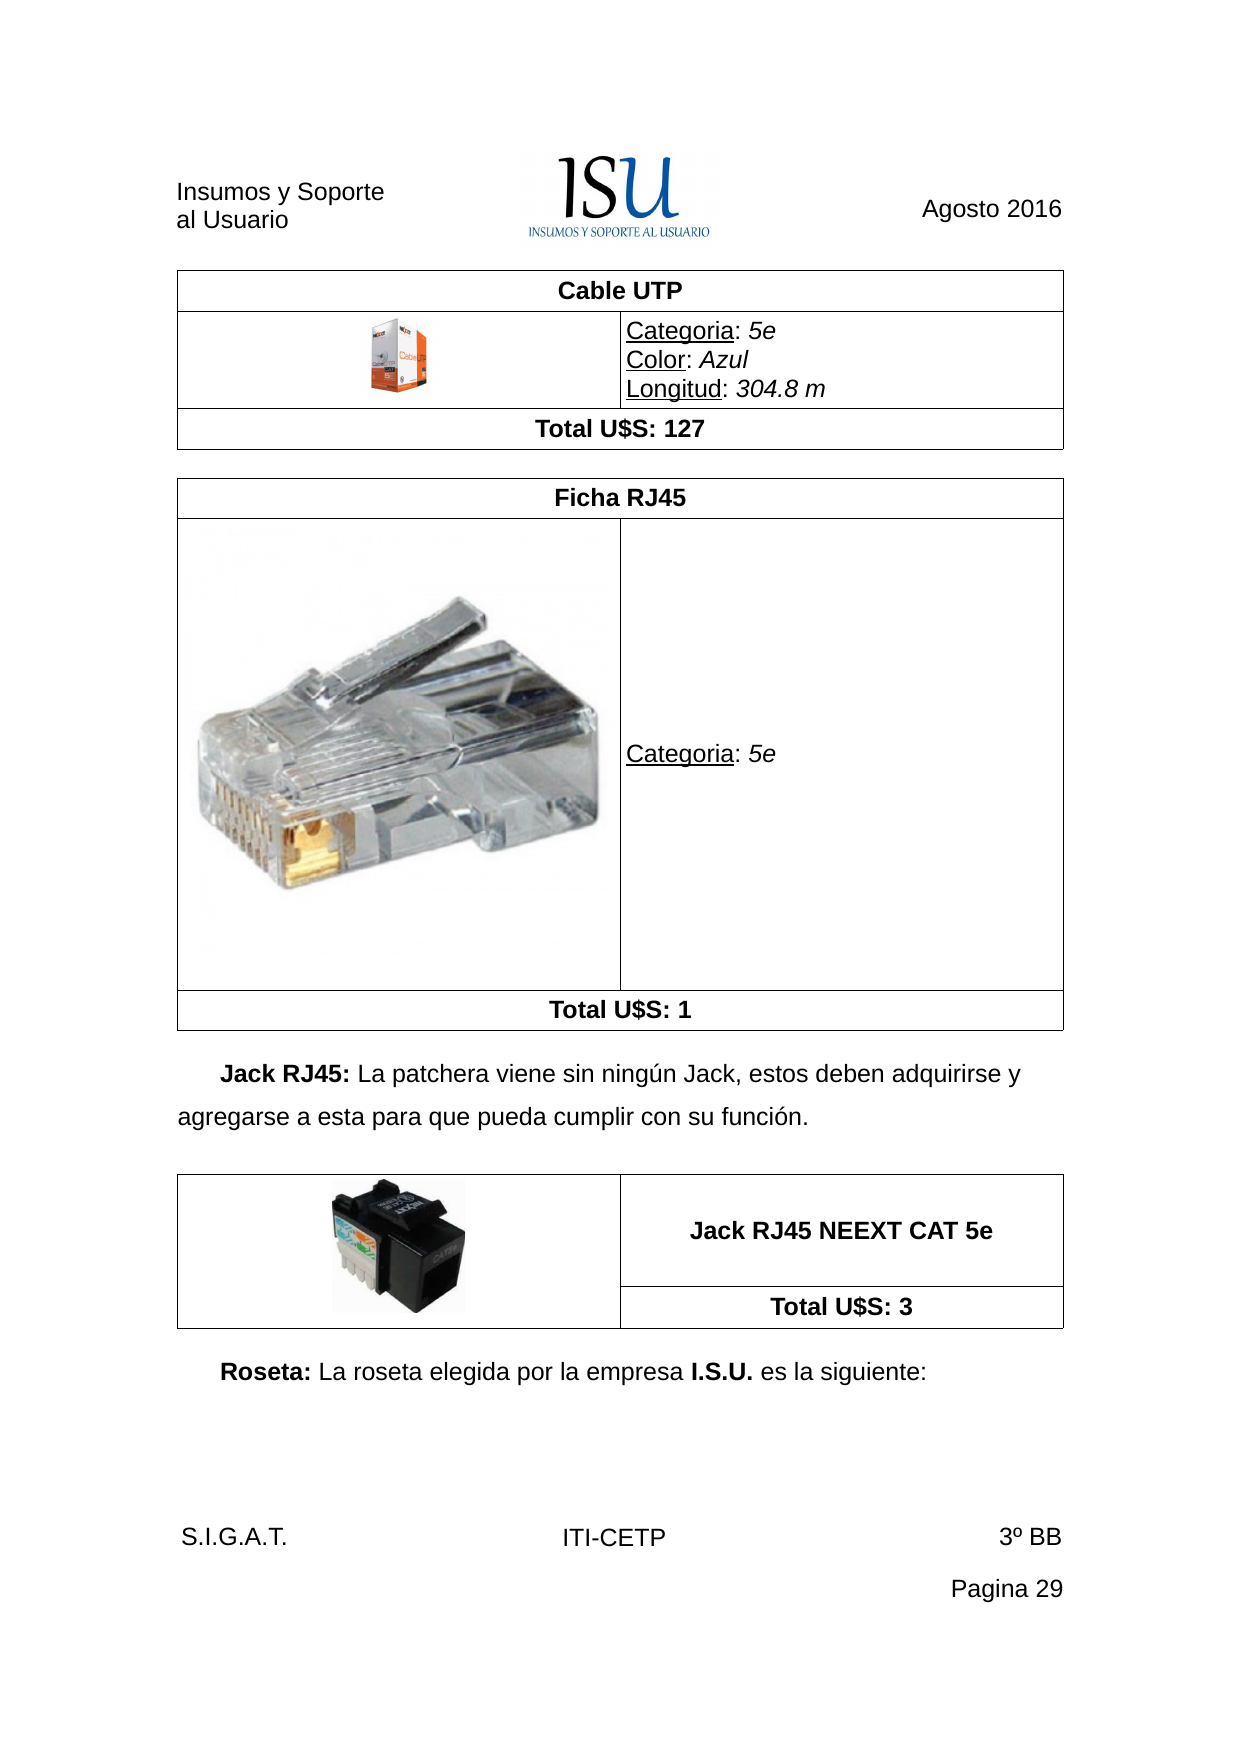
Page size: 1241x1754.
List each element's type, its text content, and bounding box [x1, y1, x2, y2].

table_cell Categoria: 5e Color: Azul Longitud: 304.8 m [621, 312, 1063, 408]
table_cell [178, 312, 620, 408]
text Roseta: La roseta elegida por la empresa I.S.U. es la siguiente: [177, 1357, 1063, 1386]
table_cell [178, 519, 620, 989]
table_header [178, 1180, 332, 1312]
picture [517, 138, 723, 252]
picture [332, 1179, 465, 1313]
table_cell Total U$S: 3 [621, 1287, 1063, 1328]
table_cell Categoria: 5e [621, 519, 1063, 989]
text Jack RJ45: La patchera viene sin ningún Jack, estos deben adquirirse y agregarse a esta para que pueda cumplir con su función. [177, 1059, 1063, 1131]
table_header [465, 1180, 620, 1312]
picture [182, 523, 615, 956]
picture [359, 316, 438, 395]
table_header Cable UTP [178, 271, 1063, 311]
table_header Ficha RJ45 [178, 479, 1063, 518]
table_header [178, 1313, 620, 1328]
table_cell Total U$S: 1 [178, 991, 1063, 1030]
table_header [178, 1175, 620, 1179]
table_cell Total U$S: 127 [178, 409, 1063, 449]
table_header Jack RJ45 NEEXT CAT 5e [621, 1175, 1063, 1286]
